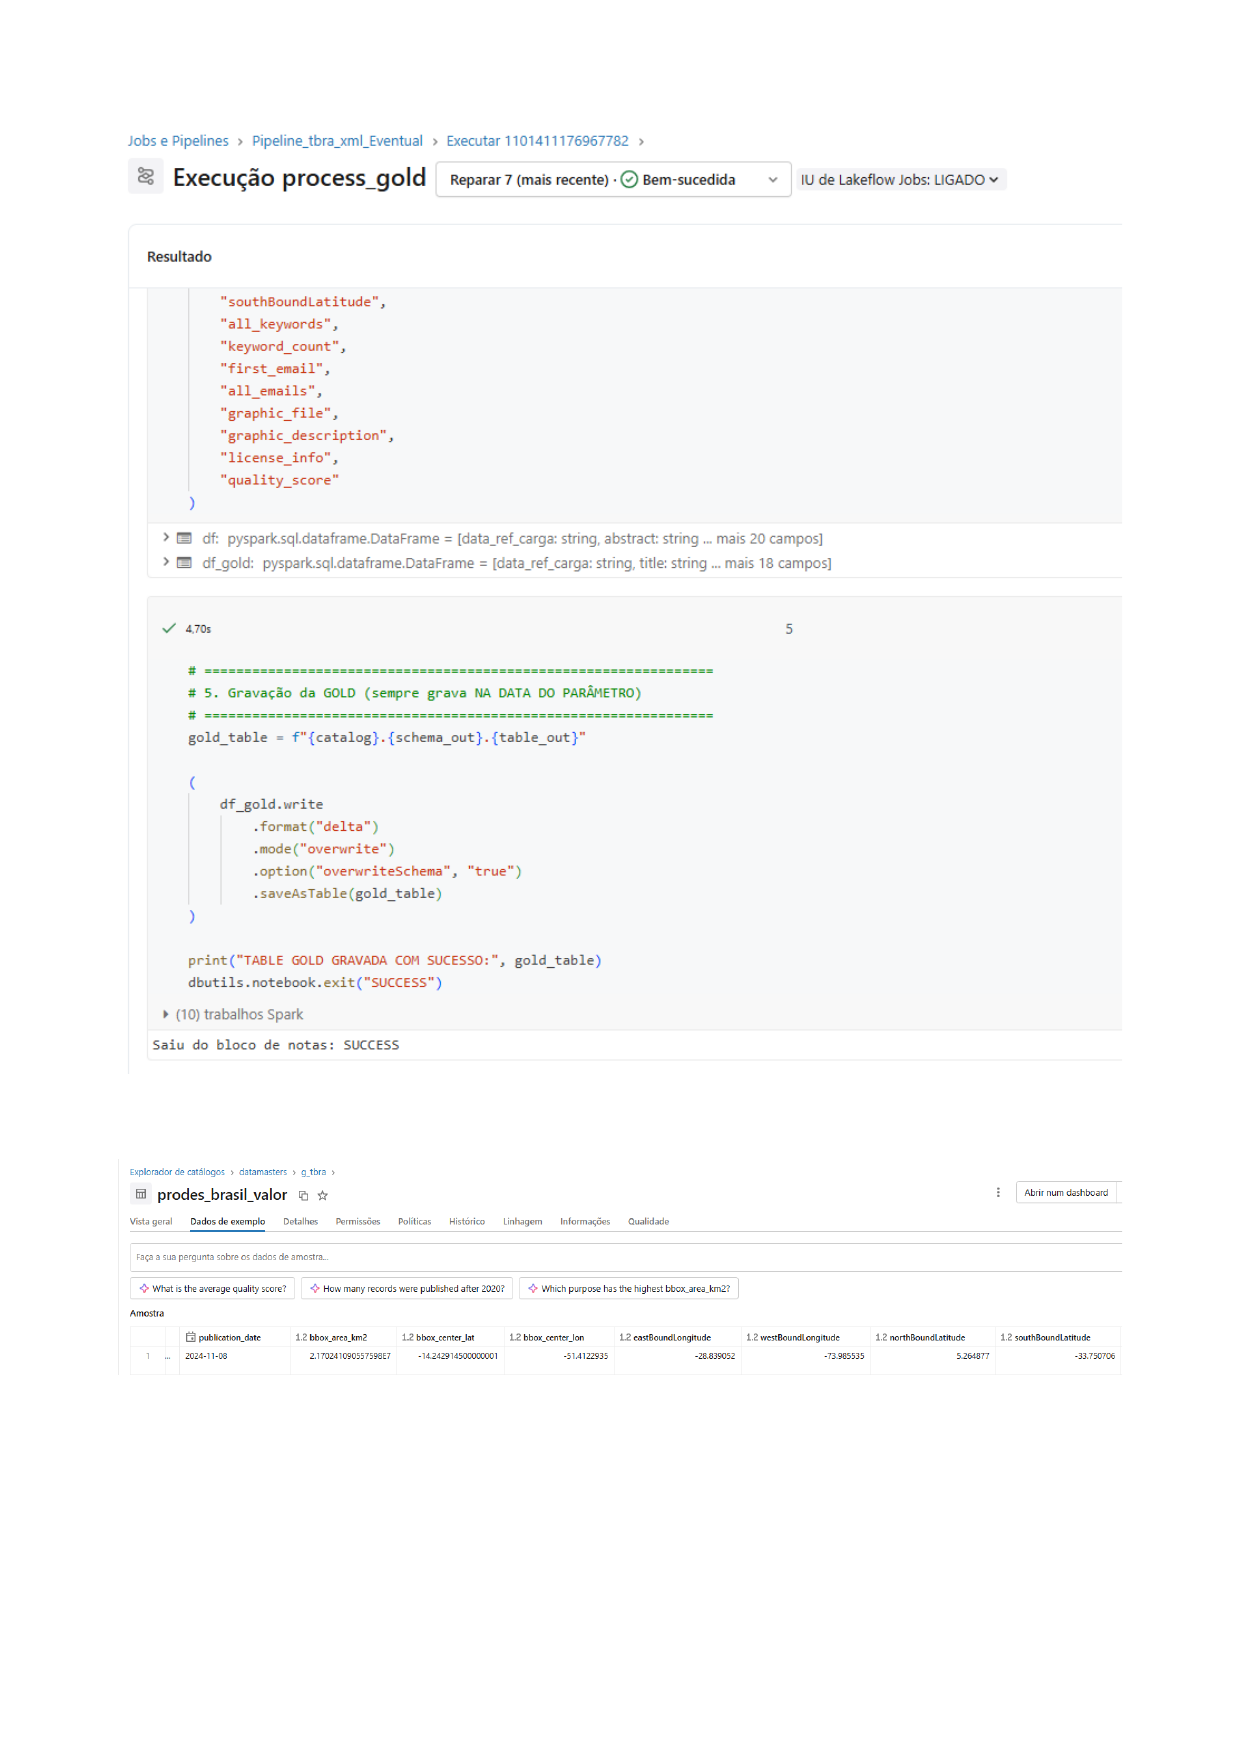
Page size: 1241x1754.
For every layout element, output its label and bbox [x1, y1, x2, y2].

picture [118, 118, 1123, 1074]
picture [118, 1159, 1123, 1375]
